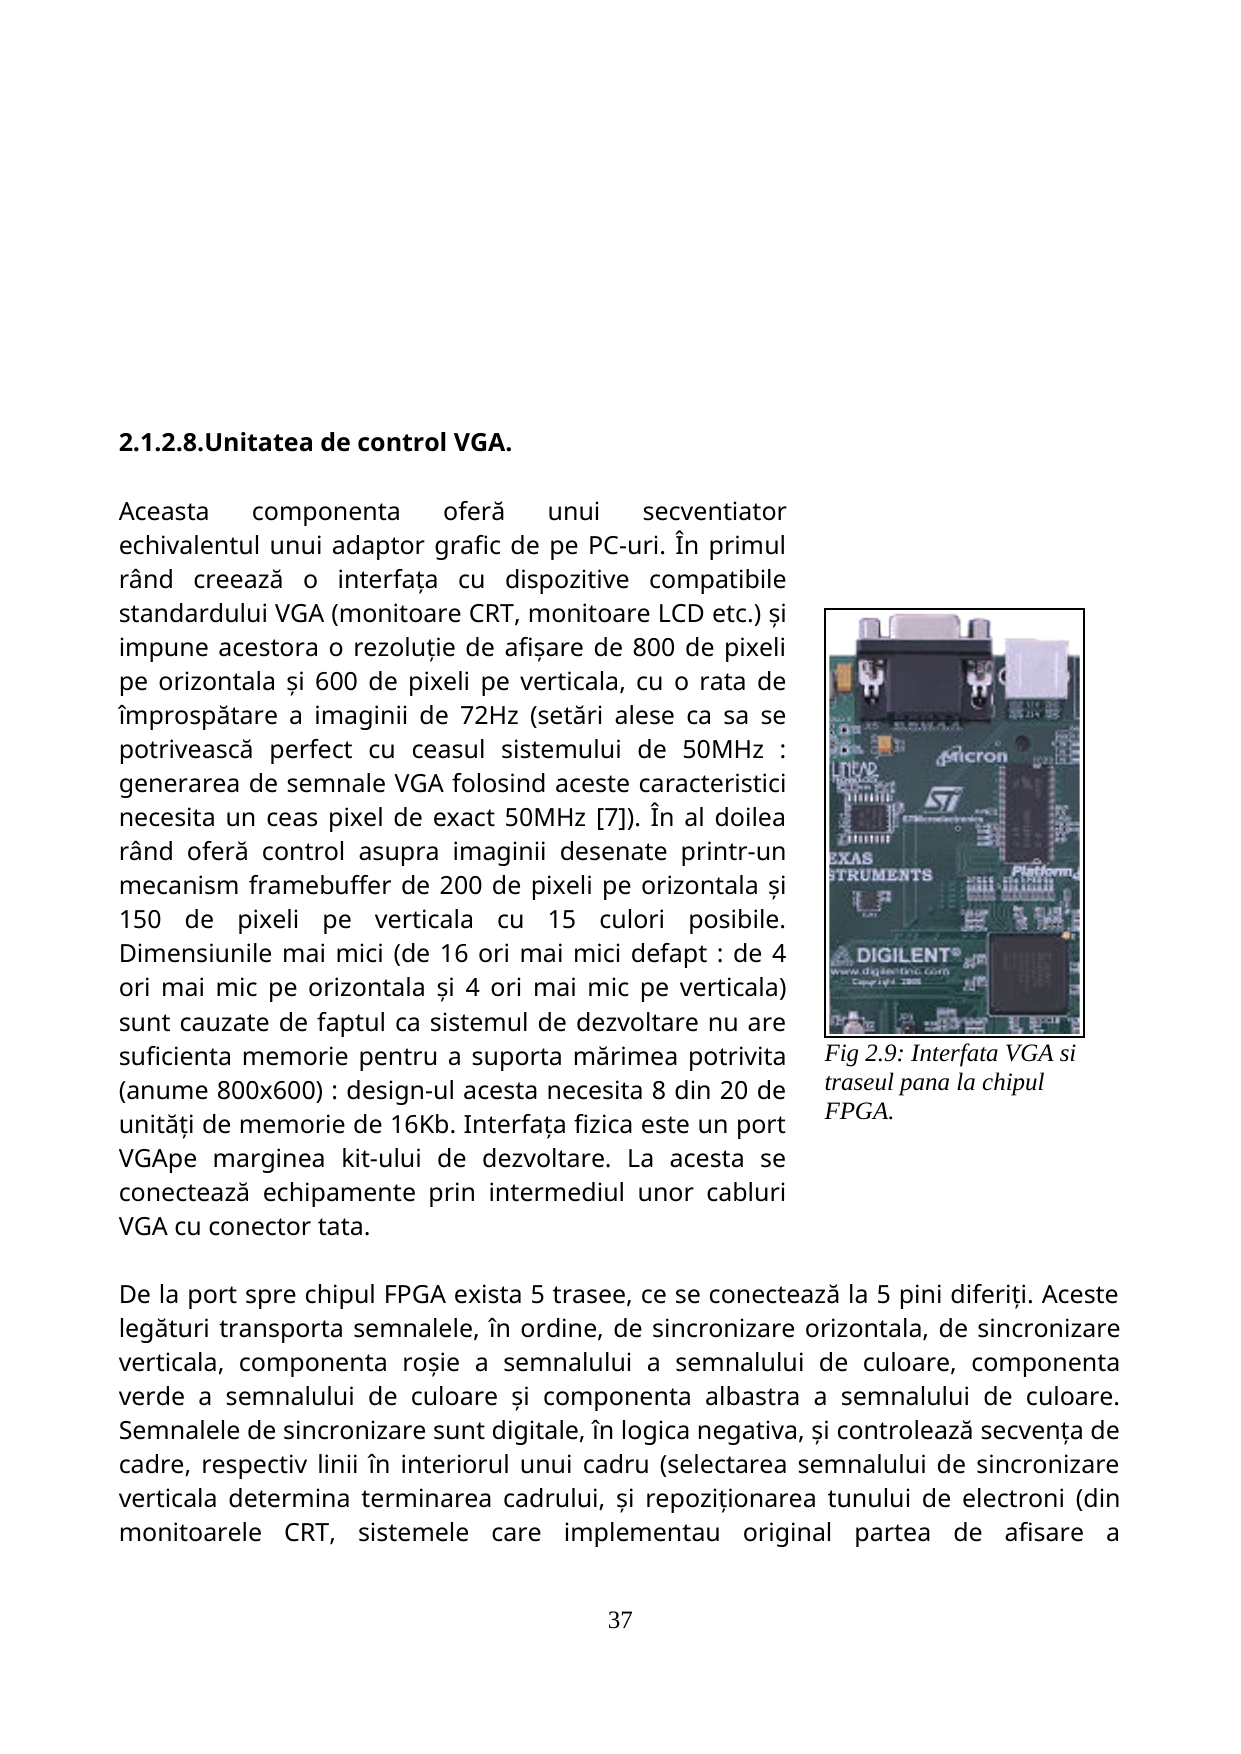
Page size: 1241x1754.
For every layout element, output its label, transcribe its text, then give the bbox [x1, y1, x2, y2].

picture [829, 613, 1080, 1034]
text [826, 610, 1083, 1036]
text 2.1.2.8.Unitatea de control VGA. [118, 425, 1122, 459]
text Aceasta componenta oferă unui secventiator echivalentul unui adaptor grafic de pe PC-uri. În primul rând creează o interfața cu dispozitive compatibile standardului VGA (monitoare CRT, monitoare LCD etc.) și impune acestora o rezoluție de afișare de 800 de pixeli pe orizontala și 600 de pixeli pe verticala, cu o rata de împrospătare a imaginii de 72Hz (setări alese ca sa se potrivească perfect cu ceasul sistemului de 50MHz : generarea de semnale VGA folosind aceste caracteristici necesita un ceas pixel de exact 50MHz [7]). În al doilea rând oferă control asupra imaginii desenate printr-un mecanism framebuffer de 200 de pixeli pe orizontala și 150 de pixeli pe verticala cu 15 culori posibile. Dimensiunile mai mici (de 16 ori mai mici defapt : de 4 ori mai mic pe orizontala și 4 ori mai mic pe verticala) sunt cauzate de faptul ca sistemul de dezvoltare nu are suficienta memorie pentru a suporta mărimea potrivita (anume 800x600) : design-ul acesta necesita 8 din 20 de unități de memorie de 16Kb. Interfața fizica este un port VGApe marginea kit-ului de dezvoltare. La acesta se conectează echipamente prin intermediul unor cabluri VGA cu conector tata. [118, 493, 787, 1243]
text Fig 2.9: Interfata VGA si traseul pana la chipul FPGA. [824, 1038, 1085, 1125]
text De la port spre chipul FPGA exista 5 trasee, ce se conectează la 5 pini diferiți. Aceste legături transporta semnalele, în ordine, de sincronizare orizontala, de sincronizare verticala, componenta roșie a semnalului a semnalului de culoare, componenta verde a semnalului de culoare și componenta albastra a semnalului de culoare. Semnalele de sincronizare sunt digitale, în logica negativa, și controlează secvența de cadre, respectiv linii în interiorul unui cadru (selectarea semnalului de sincronizare verticala determina terminarea cadrului, și repoziționarea tunului de electroni (din monitoarele CRT, sistemele care implementau original partea de afisare a [118, 1277, 1122, 1549]
